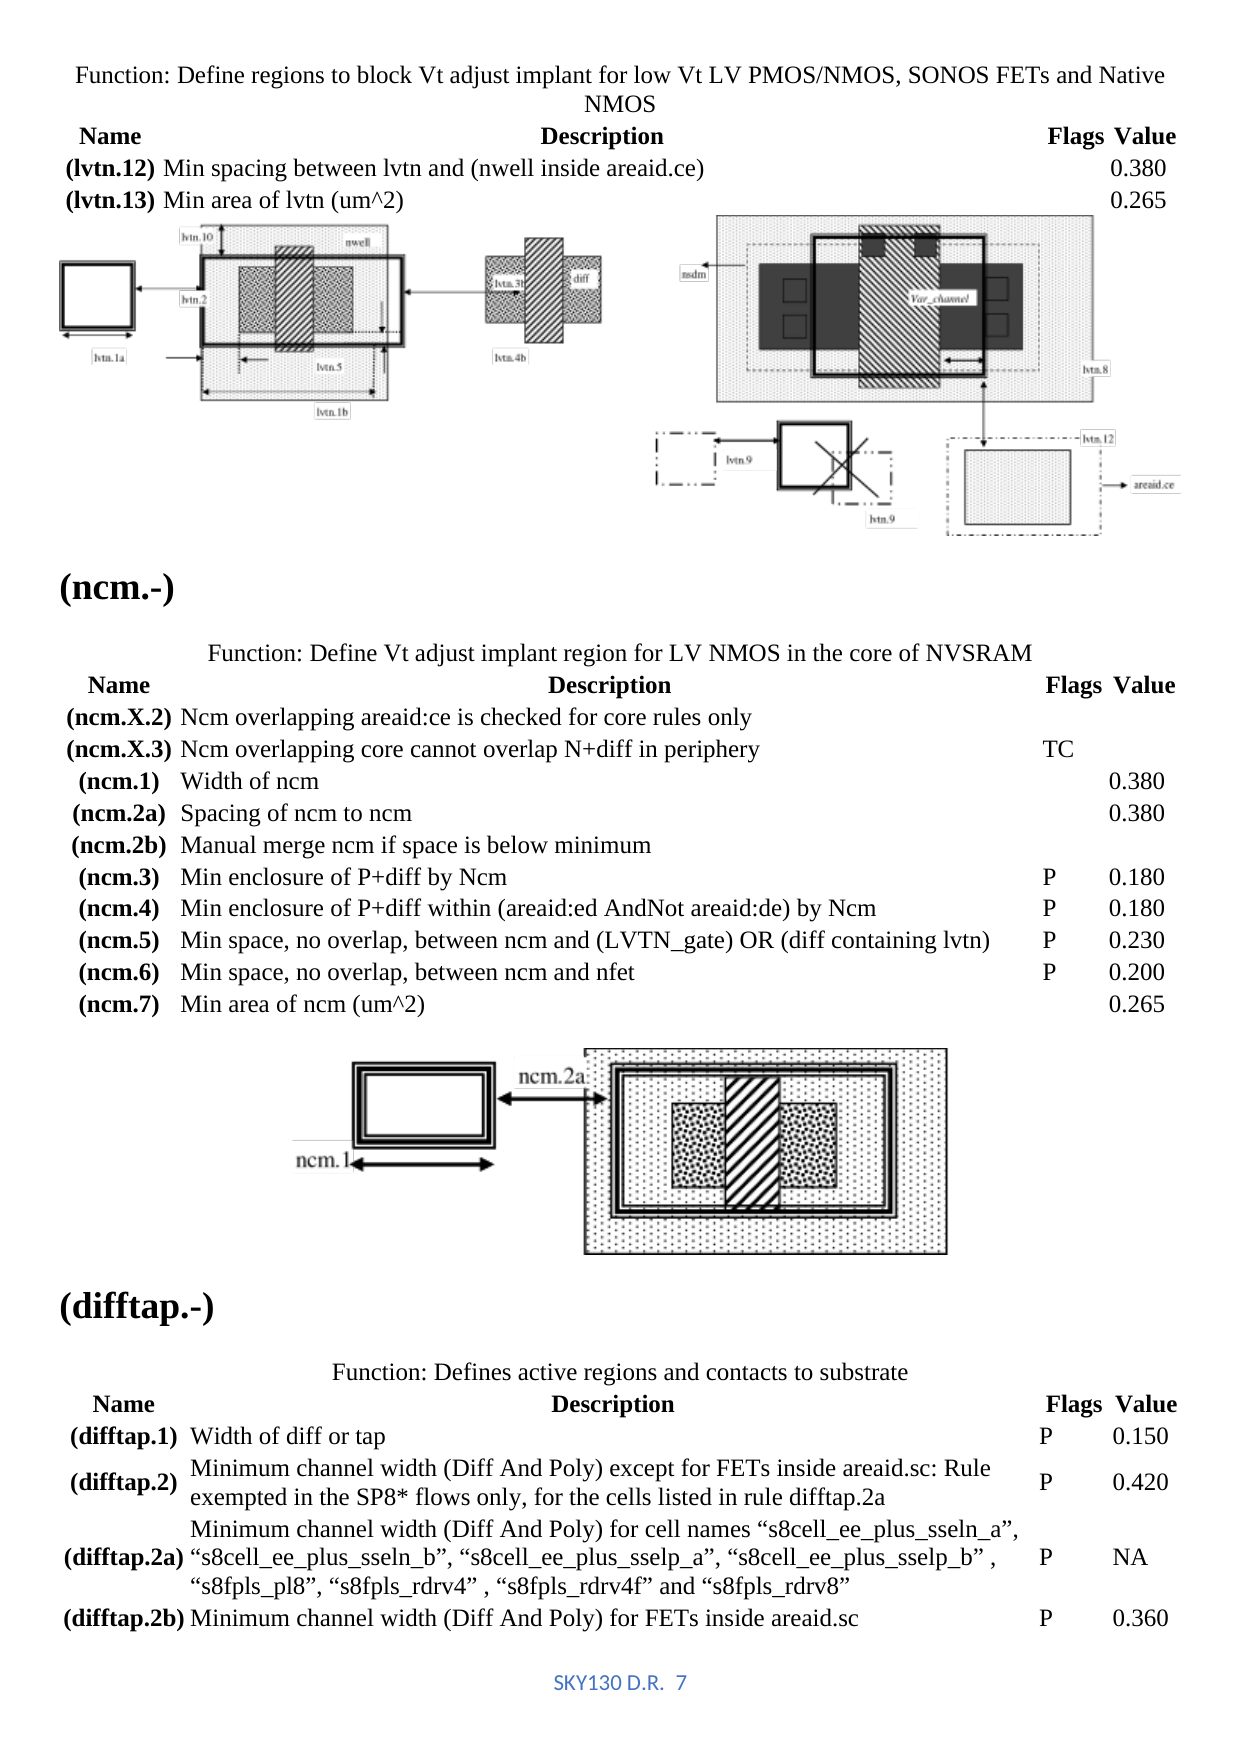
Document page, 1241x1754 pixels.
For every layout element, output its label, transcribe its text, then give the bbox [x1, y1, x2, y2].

table_cell Min area of ncm (um^2) [179, 988, 1041, 1019]
table_cell Flags [1043, 120, 1108, 152]
table_cell P [1038, 1452, 1111, 1512]
table_cell Value [1111, 1388, 1181, 1420]
table_cell [1041, 828, 1107, 860]
table_cell [1043, 152, 1108, 183]
table_cell Name [59, 1388, 188, 1420]
table_cell [1041, 988, 1107, 1019]
table_cell Min area of lvtn (um^2) [161, 184, 1043, 215]
table_cell Minimum channel width (Diff And Poly) for FETs inside areaid.sc [189, 1602, 1037, 1633]
table_cell Spacing of ncm to ncm [179, 796, 1041, 828]
subtitle (ncm.-) [59, 565, 1181, 608]
table_cell P [1041, 956, 1107, 988]
table_cell Min enclosure of P+diff within (areaid:ed AndNot areaid:de) by Ncm [179, 892, 1041, 924]
table_cell (ncm.6) [59, 956, 179, 988]
table_cell Ncm overlapping areaid:ce is checked for core rules only [179, 701, 1041, 733]
table_header Function: Defines active regions and contacts to substrate [59, 1356, 1181, 1388]
table_cell Width of diff or tap [189, 1420, 1037, 1452]
subtitle (difftap.-) [59, 1284, 1181, 1327]
table_cell 0.420 [1111, 1452, 1181, 1512]
table_cell Name [59, 120, 161, 152]
table_cell P [1038, 1512, 1111, 1602]
picture [59, 215, 1182, 536]
table_cell (ncm.2a) [59, 796, 179, 828]
table_cell 0.180 [1107, 860, 1181, 892]
table_cell 0.150 [1111, 1420, 1181, 1452]
table_cell (ncm.X.3) [59, 733, 179, 764]
table_cell 0.380 [1107, 796, 1181, 828]
table_cell P [1041, 924, 1107, 956]
table_cell Min space, no overlap, between ncm and nfet [179, 956, 1041, 988]
table_cell (ncm.X.2) [59, 701, 179, 733]
table_cell Value [1109, 120, 1181, 152]
table_cell [1107, 733, 1181, 764]
table_cell (ncm.4) [59, 892, 179, 924]
table_cell Minimum channel width (Diff And Poly) except for FETs inside areaid.sc: Rule exempted in the SP8* flows only, for the cells listed in rule difftap.2a [189, 1452, 1037, 1512]
table_cell [1107, 828, 1181, 860]
table_cell 0.200 [1107, 956, 1181, 988]
table_cell P [1041, 860, 1107, 892]
table_cell 0.265 [1109, 184, 1181, 215]
table_cell (lvtn.13) [59, 184, 161, 215]
table_cell 0.380 [1107, 765, 1181, 796]
table_cell [1041, 701, 1107, 733]
table_cell 0.360 [1111, 1602, 1181, 1633]
table_cell 0.180 [1107, 892, 1181, 924]
table_cell Min space, no overlap, between ncm and (LVTN_gate) OR (diff containing lvtn) [179, 924, 1041, 956]
table_cell (difftap.2a) [59, 1512, 188, 1602]
table_cell TC [1041, 733, 1107, 764]
table_cell [1043, 184, 1108, 215]
table_cell Flags [1038, 1388, 1111, 1420]
table_cell Name [59, 669, 179, 701]
table_cell (difftap.2b) [59, 1602, 188, 1633]
table_cell Width of ncm [179, 765, 1041, 796]
table_cell 0.380 [1109, 152, 1181, 183]
table_cell Min spacing between lvtn and (nwell inside areaid.ce) [161, 152, 1043, 183]
table_cell Manual merge ncm if space is below minimum [179, 828, 1041, 860]
table_cell [1107, 701, 1181, 733]
table_cell (difftap.1) [59, 1420, 188, 1452]
table_cell Description [179, 669, 1041, 701]
table_cell Min enclosure of P+diff by Ncm [179, 860, 1041, 892]
table_cell Description [189, 1388, 1037, 1420]
table_cell (ncm.7) [59, 988, 179, 1019]
table_cell P [1038, 1602, 1111, 1633]
table_cell Ncm overlapping core cannot overlap N+diff in periphery [179, 733, 1041, 764]
table_cell P [1038, 1420, 1111, 1452]
table_cell (lvtn.12) [59, 152, 161, 183]
table_header Function: Define regions to block Vt adjust implant for low Vt LV PMOS/NMOS, SONOS FETs and Native NMOS [59, 59, 1181, 120]
table_header Function: Define Vt adjust implant region for LV NMOS in the core of NVSRAM [59, 637, 1181, 669]
table_cell (ncm.5) [59, 924, 179, 956]
table_cell (ncm.1) [59, 765, 179, 796]
table_cell P [1041, 892, 1107, 924]
picture [292, 1048, 949, 1255]
table_cell Flags [1041, 669, 1107, 701]
table_cell (ncm.3) [59, 860, 179, 892]
table_cell 0.265 [1107, 988, 1181, 1019]
table_cell [1041, 765, 1107, 796]
table_cell Value [1107, 669, 1181, 701]
table_cell (ncm.2b) [59, 828, 179, 860]
table_cell Description [161, 120, 1043, 152]
table_cell 0.230 [1107, 924, 1181, 956]
table_cell (difftap.2) [59, 1452, 188, 1512]
table_cell [1041, 796, 1107, 828]
table_cell Minimum channel width (Diff And Poly) for cell names “s8cell_ee_plus_sseln_a”, “s8cell_ee_plus_sseln_b”, “s8cell_ee_plus_sselp_a”, “s8cell_ee_plus_sselp_b” , “s8fpls_pl8”, “s8fpls_rdrv4” , “s8fpls_rdrv4f” and “s8fpls_rdrv8” [189, 1512, 1037, 1602]
table_cell NA [1111, 1512, 1181, 1602]
